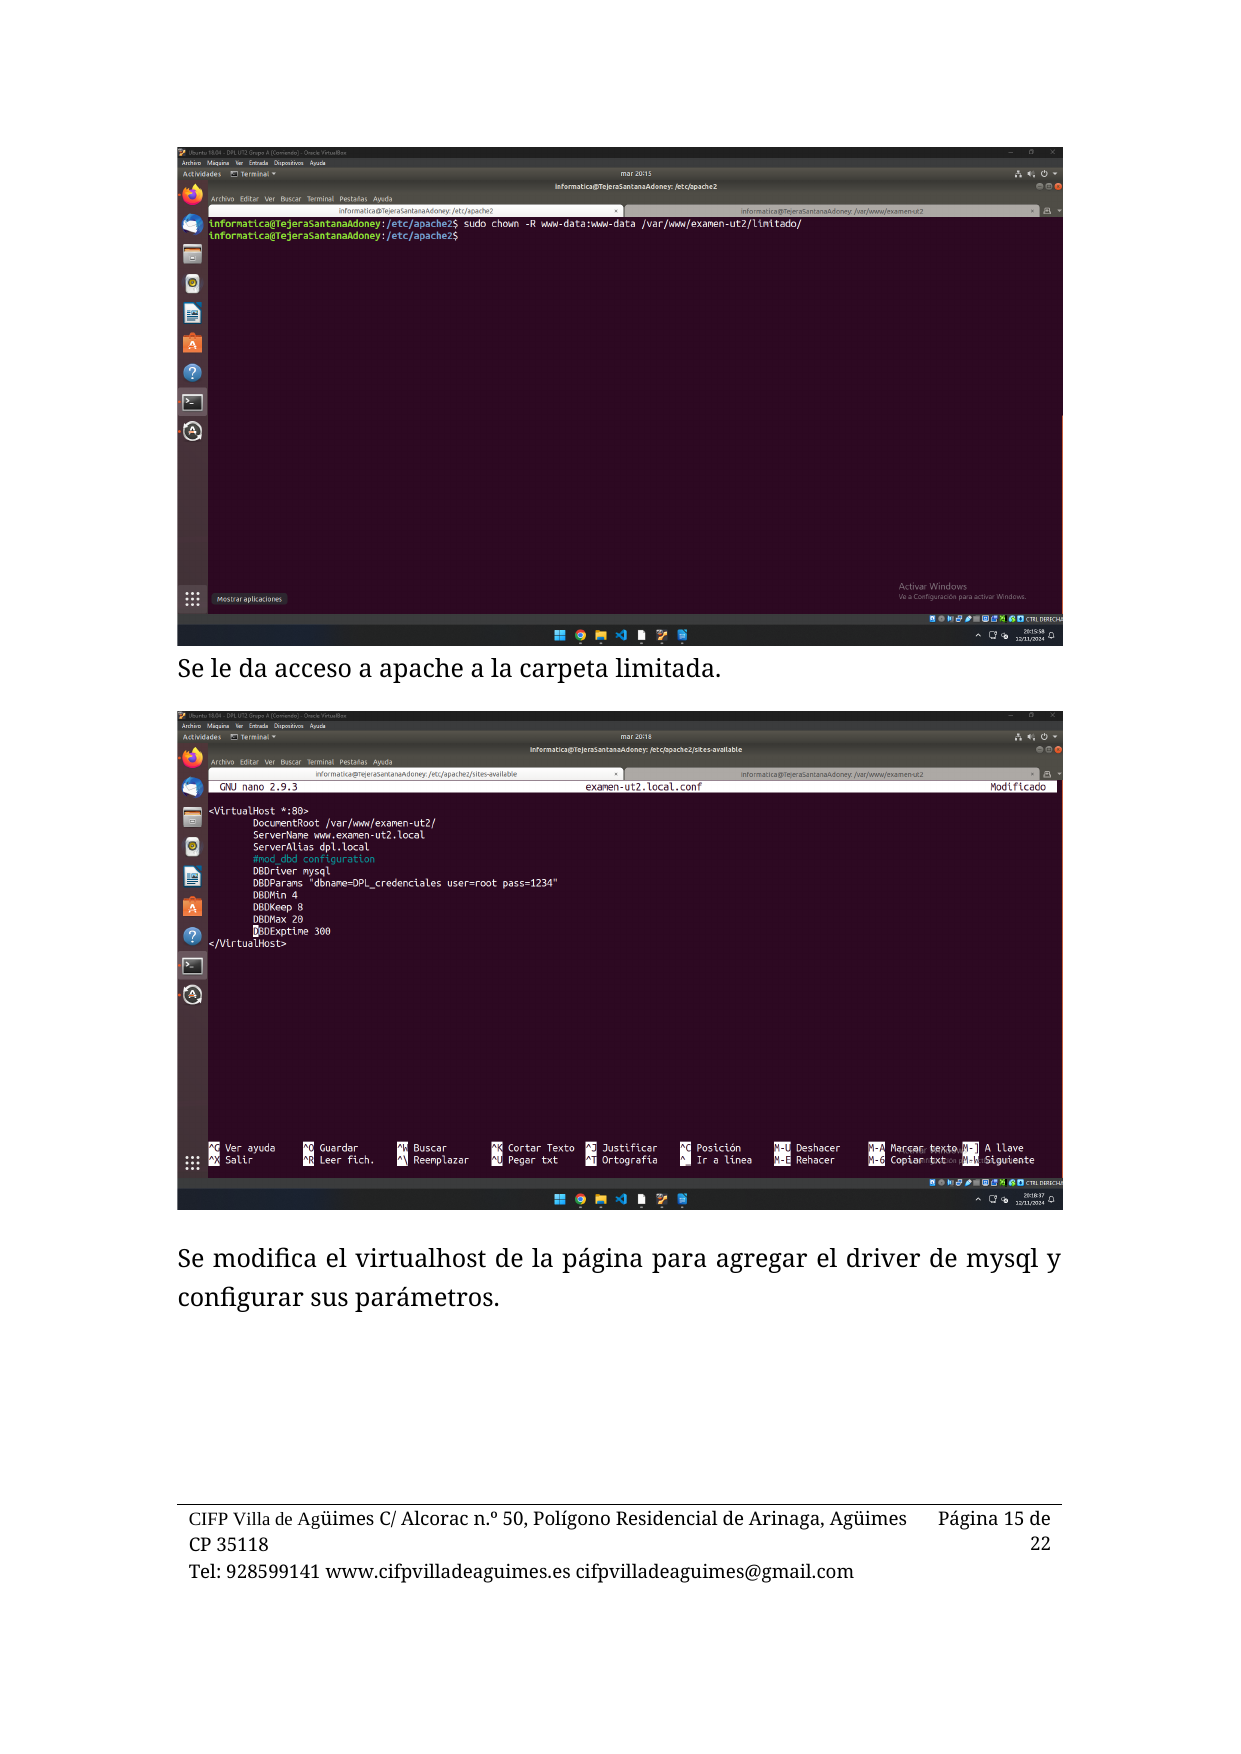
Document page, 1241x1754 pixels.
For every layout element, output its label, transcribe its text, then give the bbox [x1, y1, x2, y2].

picture [177, 147, 1063, 646]
picture [177, 711, 1063, 1210]
text Se modifica el virtualhost de la página para agregar el driver de mysql y configurar sus parámetros. [177, 1210, 1063, 1313]
text Se le da acceso a apache a la carpeta limitada. [177, 646, 1063, 685]
